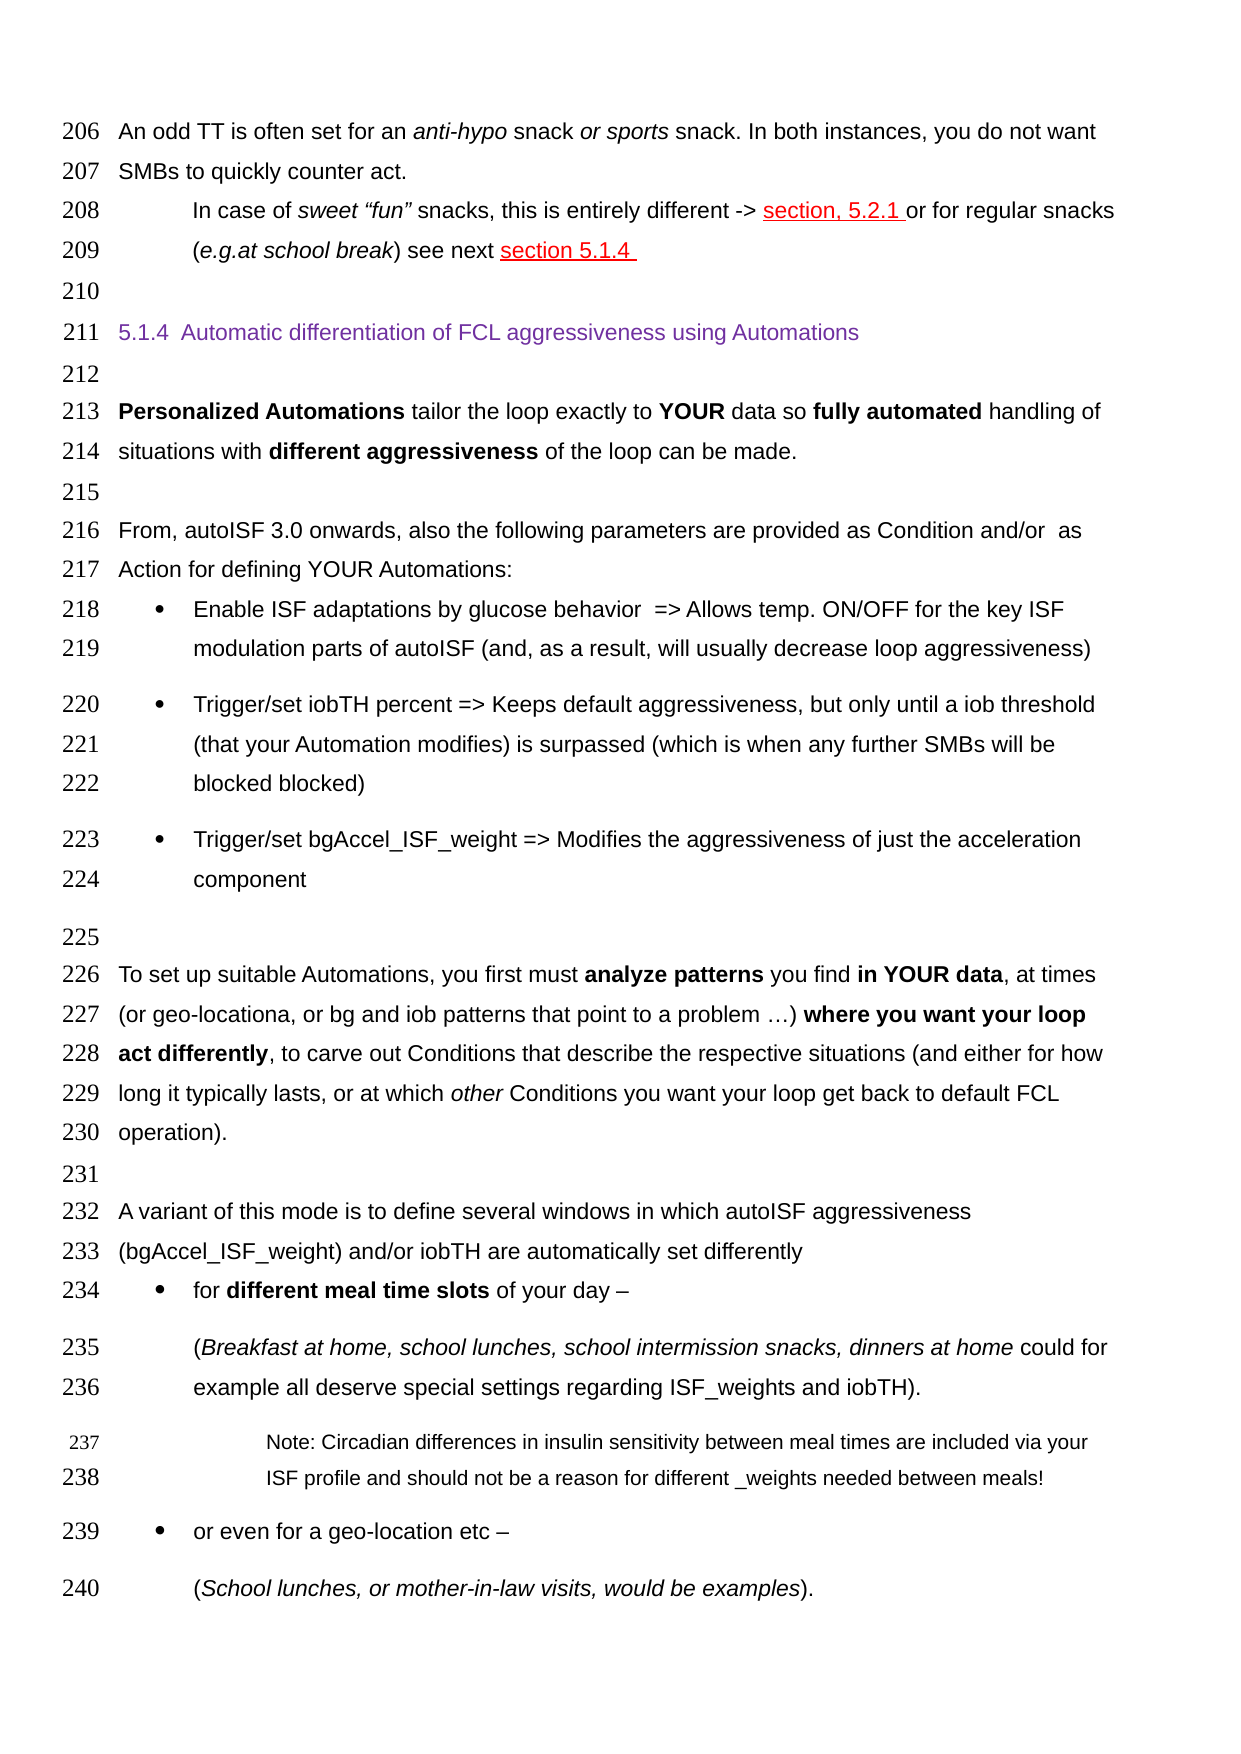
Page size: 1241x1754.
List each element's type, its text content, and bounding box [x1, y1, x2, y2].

text 5.1.4 Automatic differentiation of FCL aggressiveness using Automations [118, 319, 1122, 346]
list (Breakfast at home, school lunches, school intermission snacks, dinners at home could for example all deserve special settings regarding ISF_weights and iobTH). [193, 1334, 1122, 1400]
text A variant of this mode is to define several windows in which autoISF aggressiveness (bgAccel_ISF_weight) and/or iobTH are automatically set differently [118, 1198, 1122, 1264]
list Trigger/set iobTH percent => Keeps default aggressiveness, but only until a iob threshold (that your Automation modifies) is surpassed (which is when any further SMBs will be blocked blocked) [156, 691, 1122, 796]
text In case of sweet “fun” snacks, this is entirely different -> section, 5.2.1 or for regular snacks (e.g.at school break) see next section 5.1.4 [192, 197, 1122, 263]
list (School lunches, or mother-in-law visits, would be examples). [193, 1575, 1122, 1602]
list Enable ISF adaptations by glucose behavior => Allows temp. ON/OFF for the key ISF modulation parts of autoISF (and, as a result, will usually decrease loop aggressiveness) [156, 596, 1122, 661]
list for different meal time slots of your day – [156, 1277, 1122, 1304]
text From, autoISF 3.0 onwards, also the following parameters are provided as Condition and/or as Action for defining YOUR Automations: [118, 517, 1122, 582]
list Trigger/set bgAccel_ISF_weight => Modifies the aggressiveness of just the acceleration component [156, 826, 1122, 892]
text Personalized Automations tailor the loop exactly to YOUR data so fully automated handling of situations with different aggressiveness of the loop can be made. [118, 398, 1122, 464]
text To set up suitable Automations, you first must analyze patterns you find in YOUR data, at times (or geo-locationa, or bg and iob patterns that point to a problem …) where you want your loop act differently, to carve out Conditions that describe the respective situations (and either for how long it typically lasts, or at which other Conditions you want your loop get back to default FCL operation). [118, 961, 1122, 1146]
text An odd TT is often set for an anti-hypo snack or sports snack. In both instances, you do not want SMBs to quickly counter act. [118, 118, 1122, 184]
list Note: Circadian differences in insulin sensitivity between meal times are included via your ISF profile and should not be a reason for different _weights needed between meals! [266, 1430, 1122, 1490]
list or even for a geo-location etc – [156, 1518, 1122, 1545]
